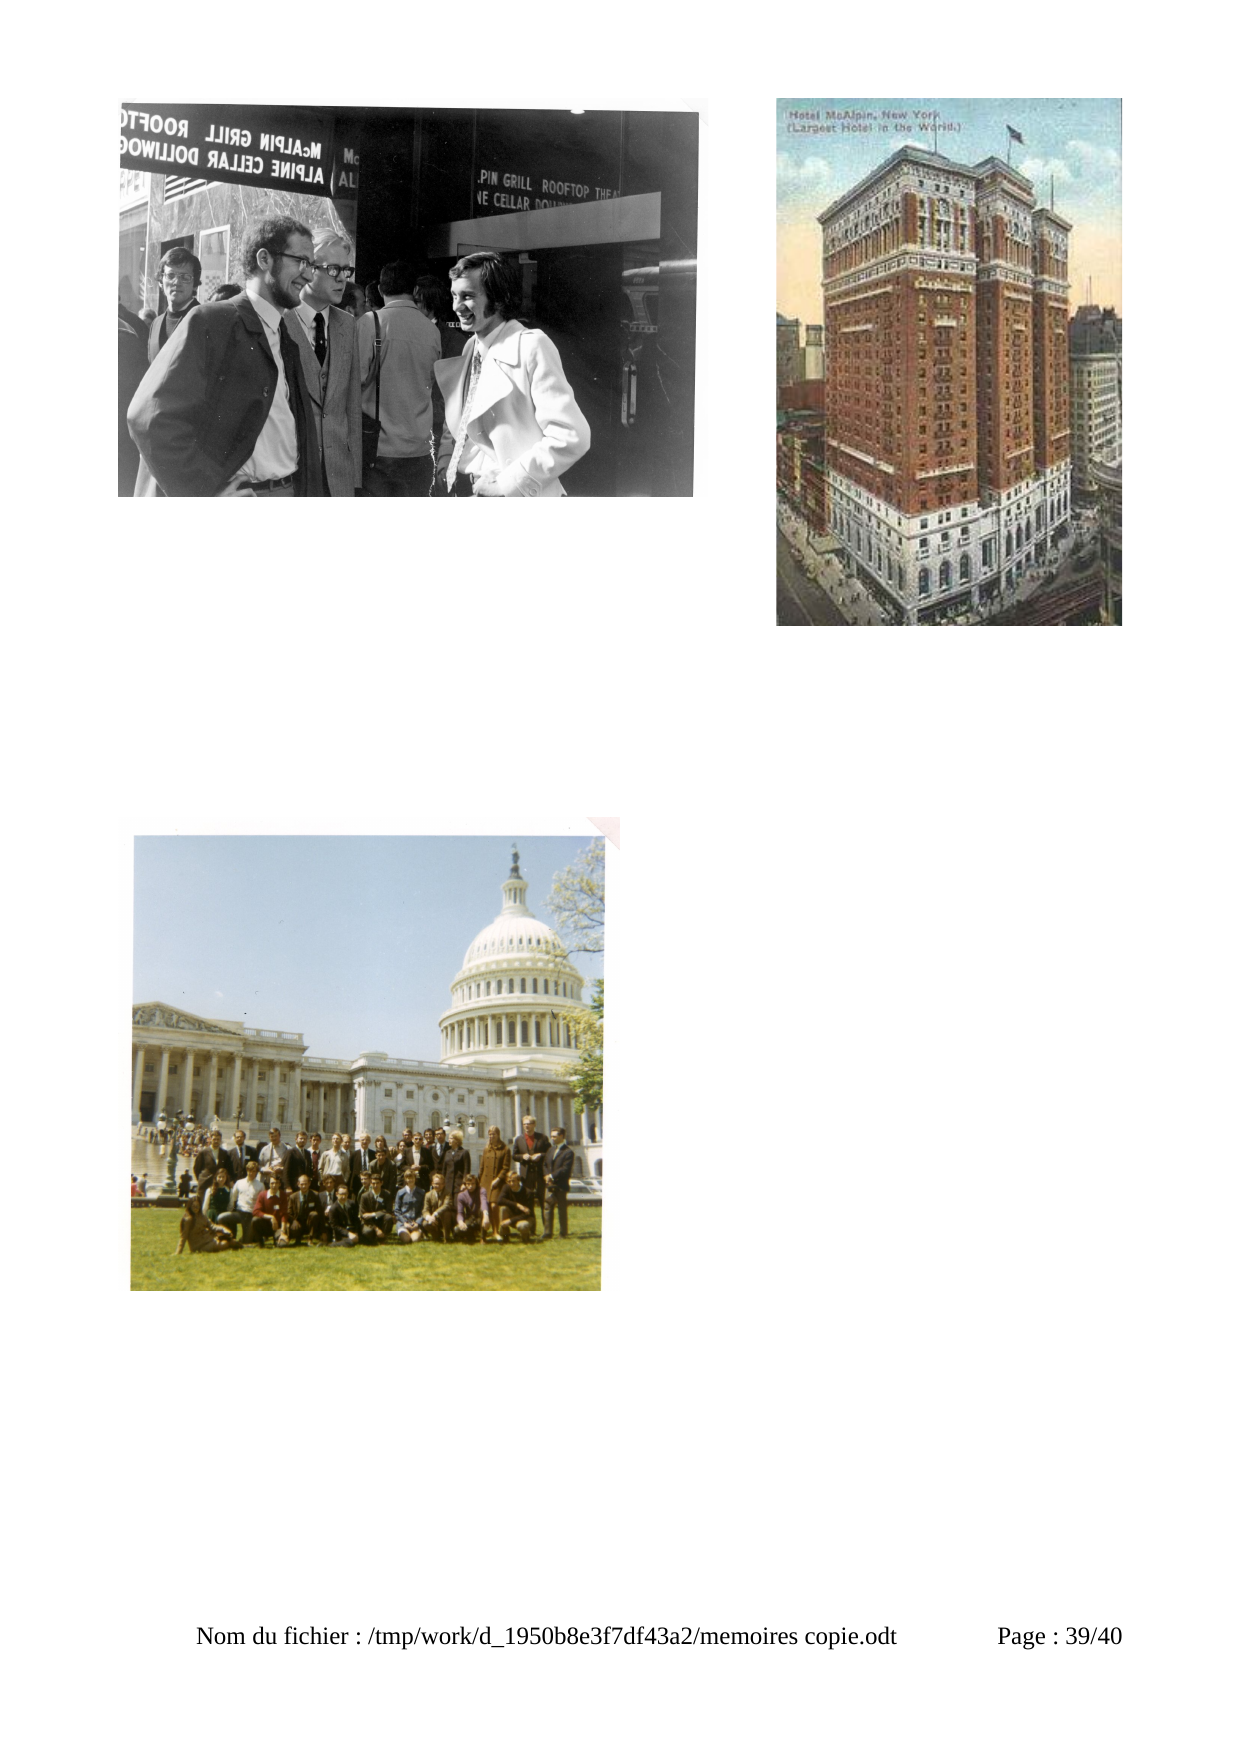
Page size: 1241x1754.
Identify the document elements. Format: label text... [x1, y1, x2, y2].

text Illustration 42: [118, 794, 620, 817]
text Illustration 41: [776, 75, 1122, 98]
text Illustration 40: [118, 75, 708, 98]
